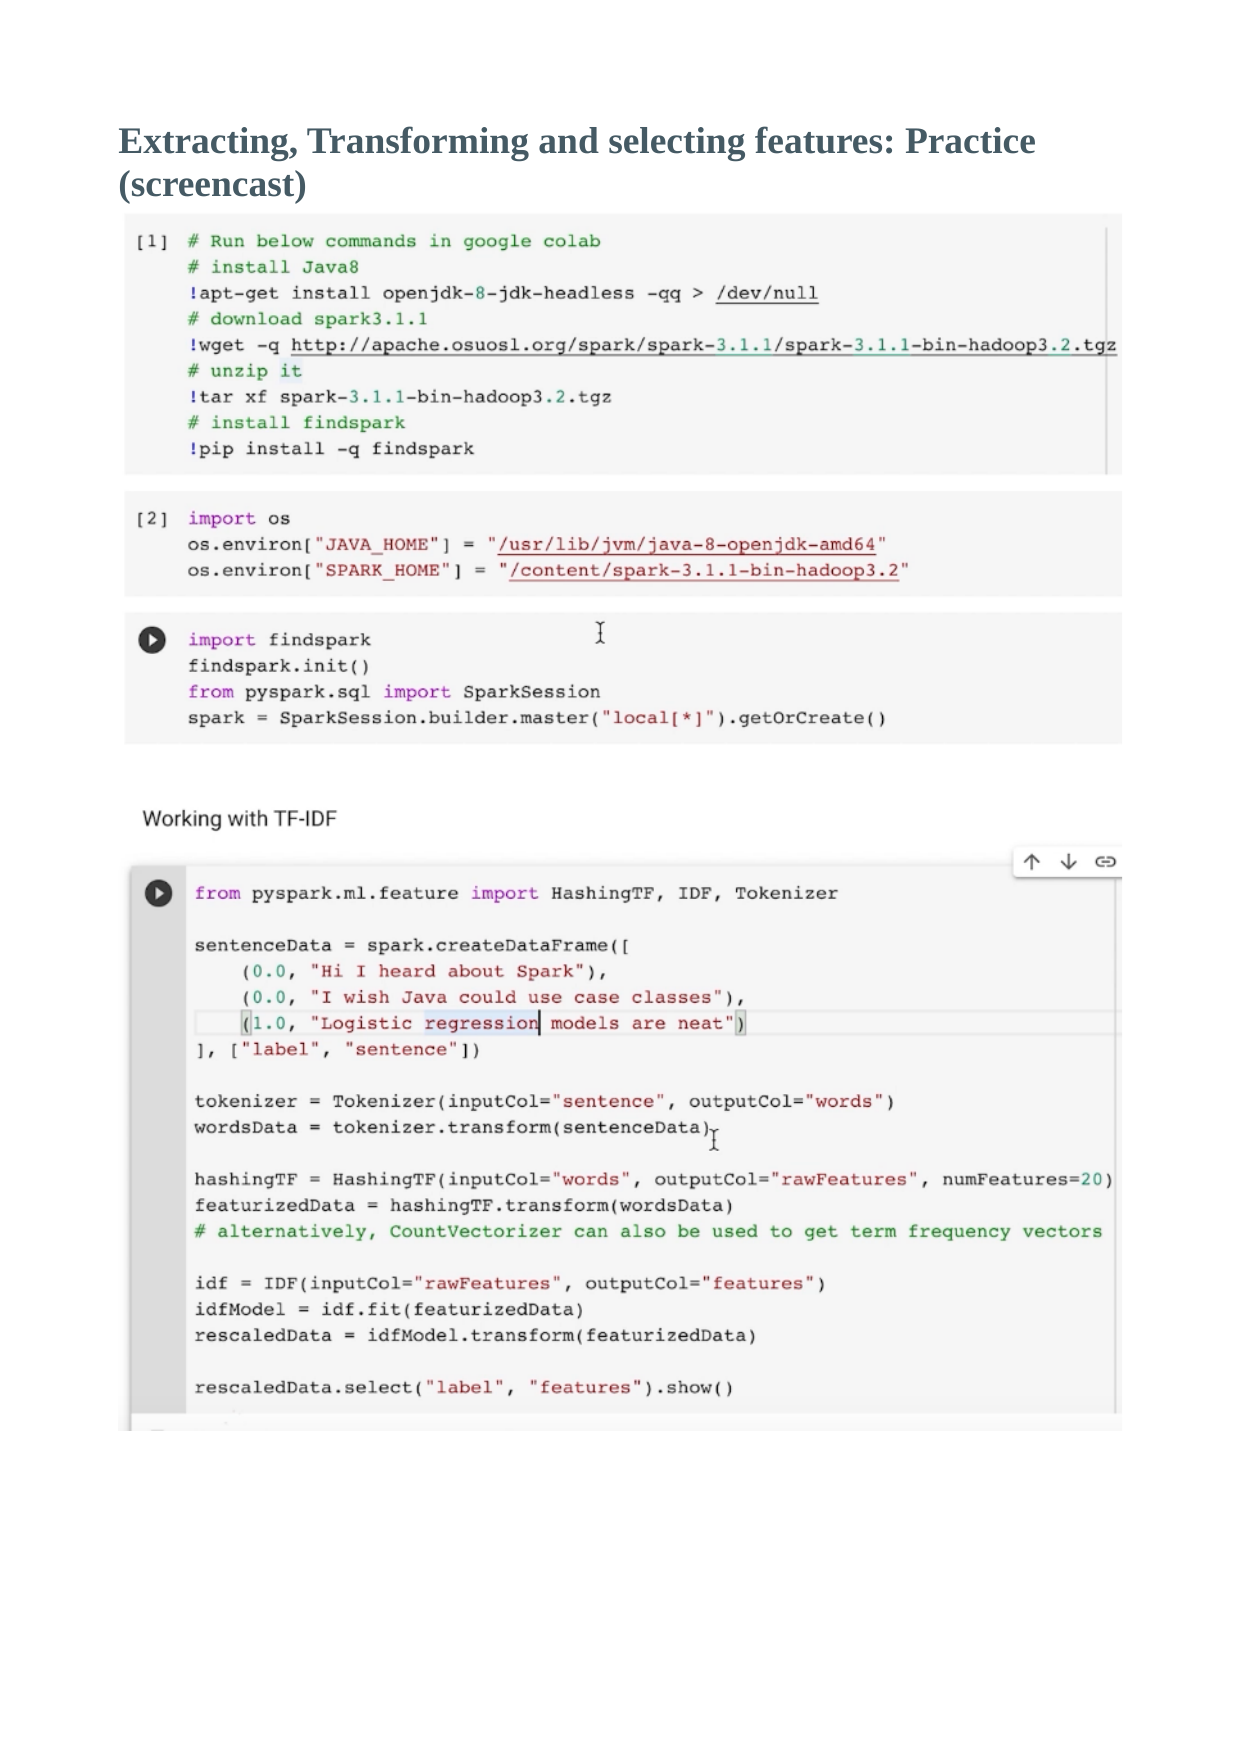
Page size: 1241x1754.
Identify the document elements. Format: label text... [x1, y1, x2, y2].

picture [118, 800, 1123, 1431]
picture [118, 204, 1123, 745]
subtitle Extracting, Transforming and selecting features: Practice (screencast) [118, 118, 1122, 204]
